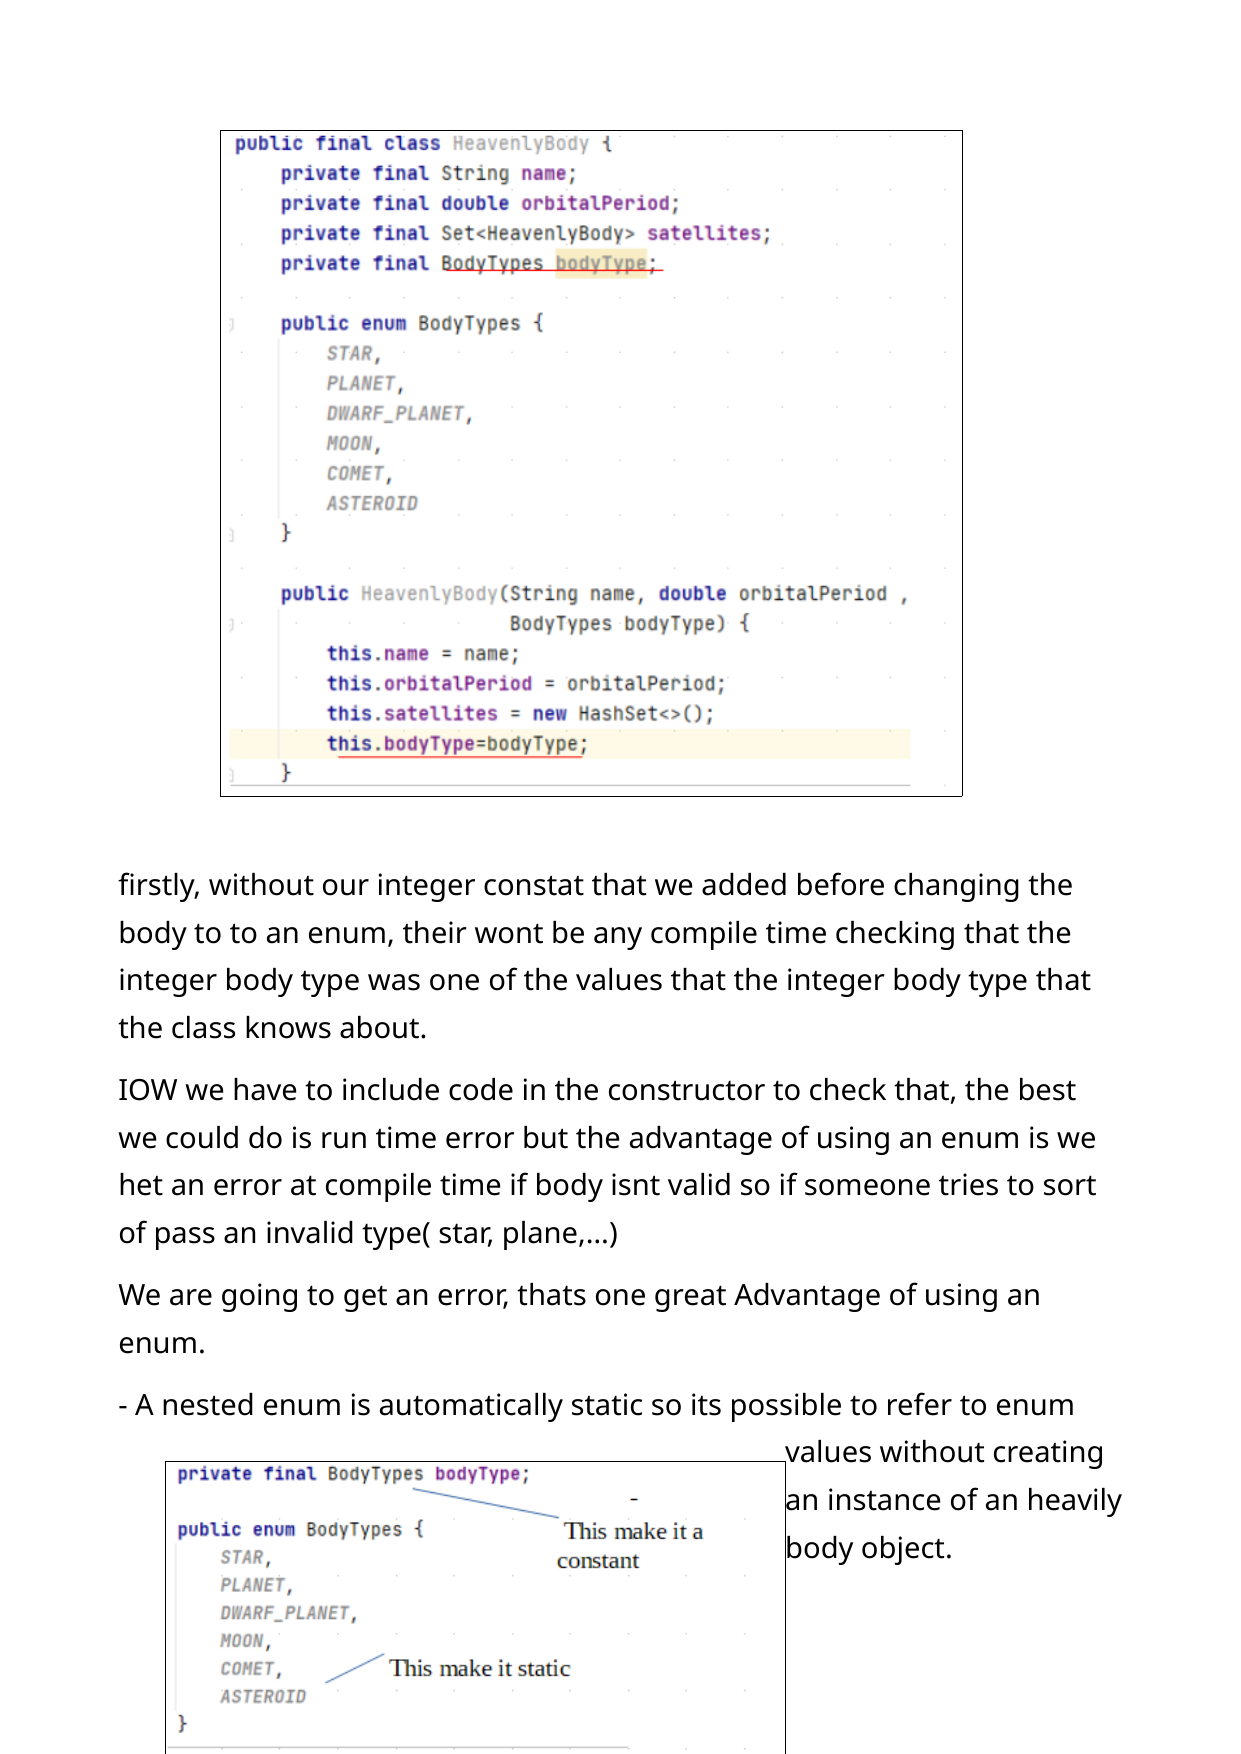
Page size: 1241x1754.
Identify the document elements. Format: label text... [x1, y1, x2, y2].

text IOW we have to include code in the constructor to check that, the best we could do is run time error but the advantage of using an enum is we het an error at compile time if body isnt valid so if someone tries to sort of pass an invalid type( star, plane,…) [118, 1069, 1122, 1252]
text - A nested enum is automatically static so its possible to refer to enum values without creating an instance of an heavily body object. [118, 1384, 1122, 1567]
picture [223, 133, 960, 794]
text We are going to get an error, thats one great Advantage of using an enum. [118, 1274, 1122, 1362]
picture [167, 1463, 782, 1751]
text firstly, without our integer constat that we added before changing the body to to an enum, their wont be any compile time checking that the integer body type was one of the values that the integer body type that the class knows about. [118, 864, 1122, 1047]
